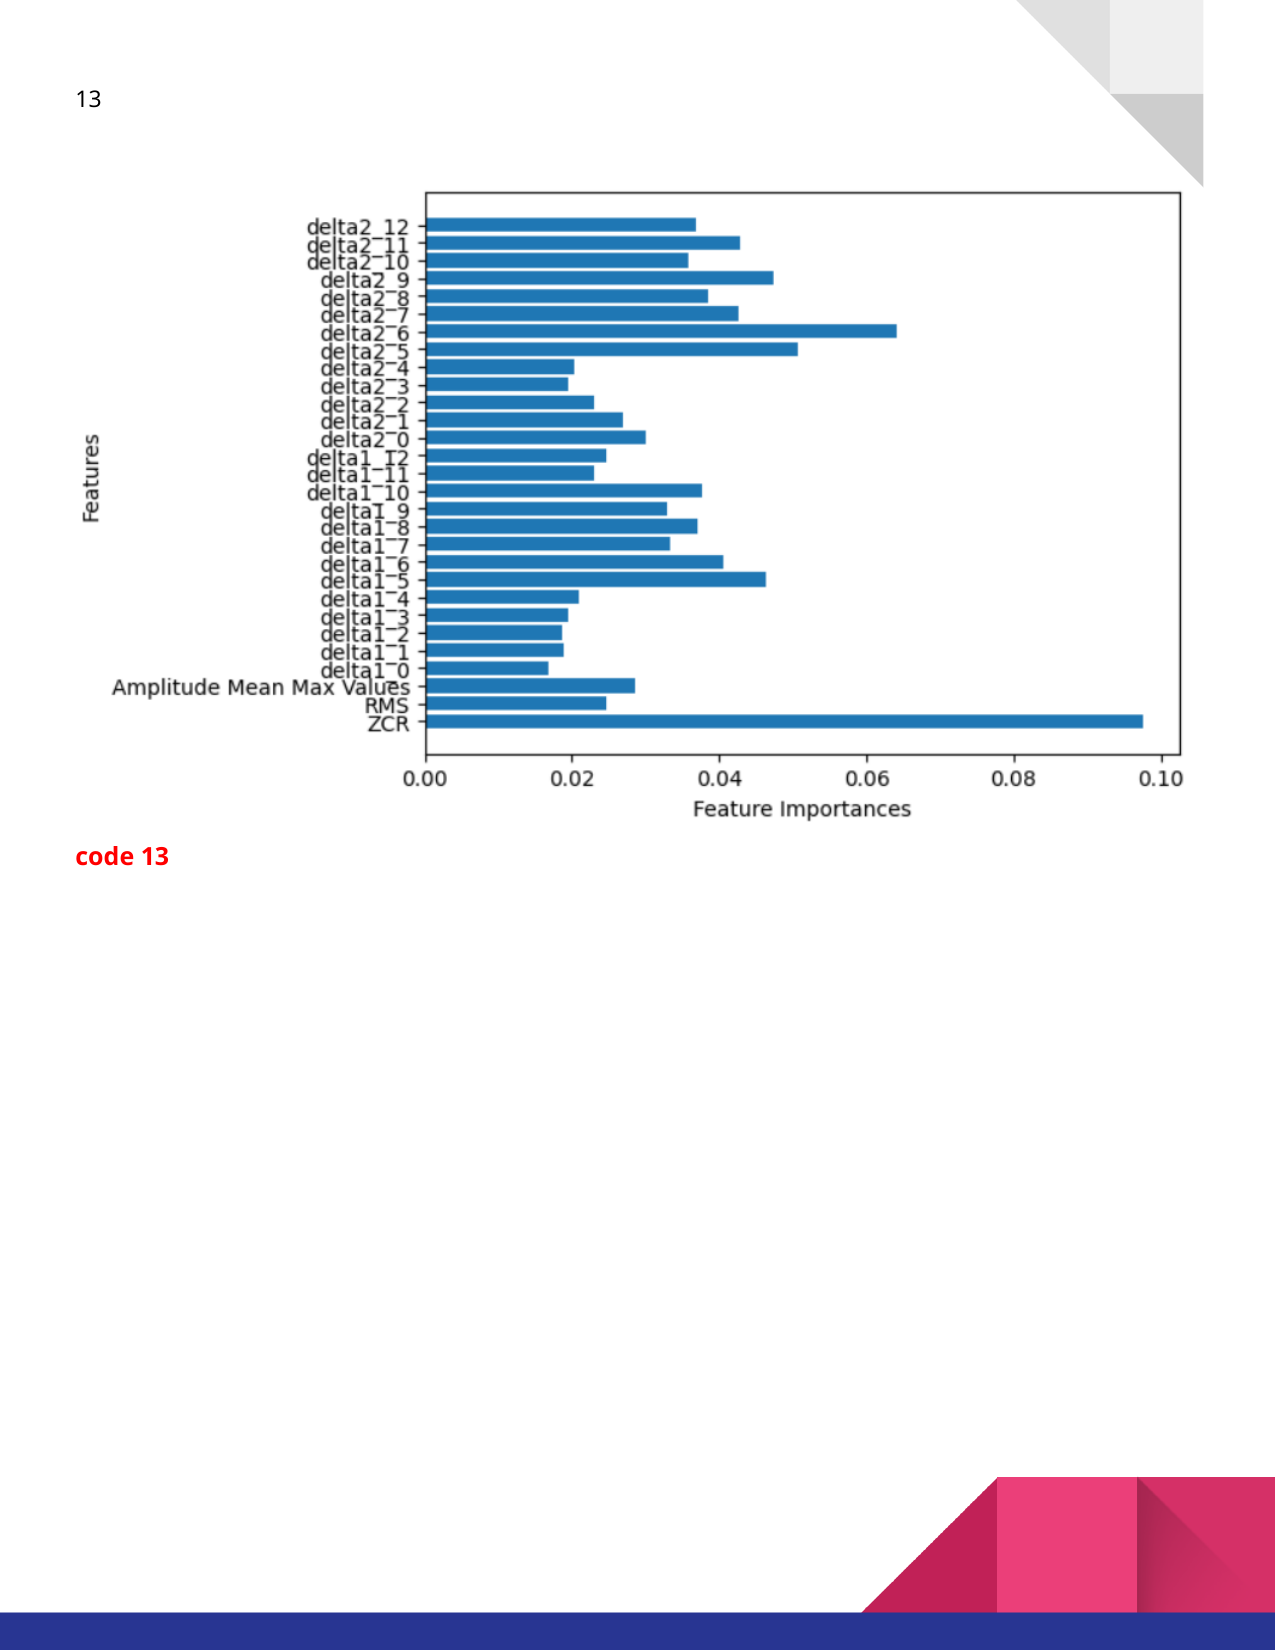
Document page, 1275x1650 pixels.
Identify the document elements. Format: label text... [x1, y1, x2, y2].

picture [75, 187, 1197, 825]
picture [1015, 0, 1204, 188]
text code 13 [75, 114, 1198, 872]
picture [0, 1475, 1275, 1650]
